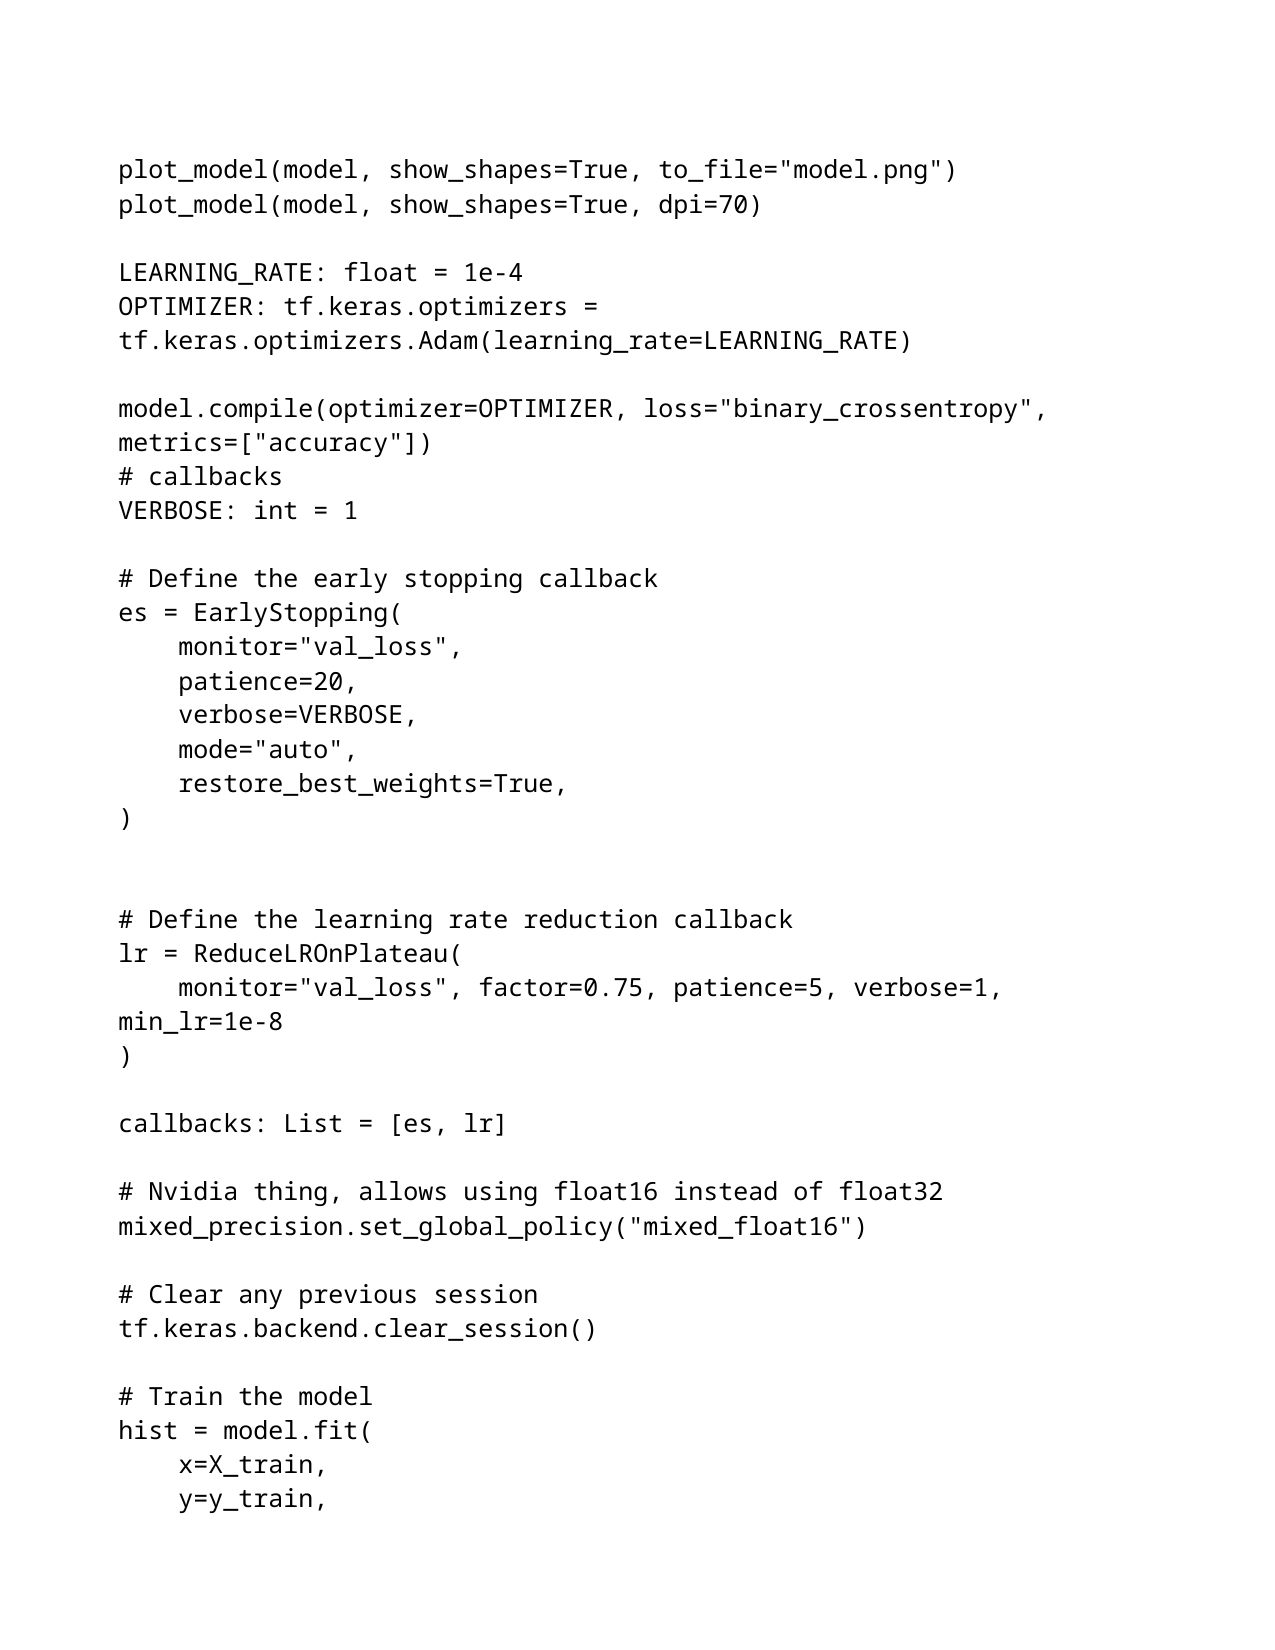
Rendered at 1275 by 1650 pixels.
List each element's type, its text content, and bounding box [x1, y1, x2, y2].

text # callbacks [118, 459, 1157, 493]
text # Define the learning rate reduction callback [118, 902, 1157, 936]
text ) [118, 1038, 1157, 1072]
text y=y_train, [118, 1481, 1157, 1515]
text ) [118, 799, 1157, 833]
text # Train the model [118, 1378, 1157, 1412]
text x=X_train, [118, 1447, 1157, 1481]
text restore_best_weights=True, [118, 765, 1157, 799]
text tf.keras.backend.clear_session() [118, 1310, 1157, 1344]
text # Nvidia thing, allows using float16 instead of float32 [118, 1174, 1157, 1208]
text lr = ReduceLROnPlateau( [118, 936, 1157, 970]
text # Define the early stopping callback [118, 561, 1157, 595]
text VERBOSE: int = 1 [118, 493, 1157, 527]
text model.compile(optimizer=OPTIMIZER, loss="binary_crossentropy", metrics=["accuracy"]) [118, 391, 1157, 459]
text monitor="val_loss", factor=0.75, patience=5, verbose=1, min_lr=1e-8 [118, 970, 1157, 1038]
text plot_model(model, show_shapes=True, to_file="model.png") [118, 152, 1157, 186]
text plot_model(model, show_shapes=True, dpi=70) [118, 186, 1157, 220]
text verbose=VERBOSE, [118, 697, 1157, 731]
text mode="auto", [118, 731, 1157, 765]
text OPTIMIZER: tf.keras.optimizers = tf.keras.optimizers.Adam(learning_rate=LEARNING_RATE) [118, 288, 1157, 357]
text mixed_precision.set_global_policy("mixed_float16") [118, 1208, 1157, 1242]
text es = EarlyStopping( [118, 595, 1157, 629]
text callbacks: List = [es, lr] [118, 1106, 1157, 1140]
text patience=20, [118, 663, 1157, 697]
text hist = model.fit( [118, 1412, 1157, 1447]
text # Clear any previous session [118, 1276, 1157, 1310]
text LEARNING_RATE: float = 1e-4 [118, 254, 1157, 288]
text monitor="val_loss", [118, 629, 1157, 663]
